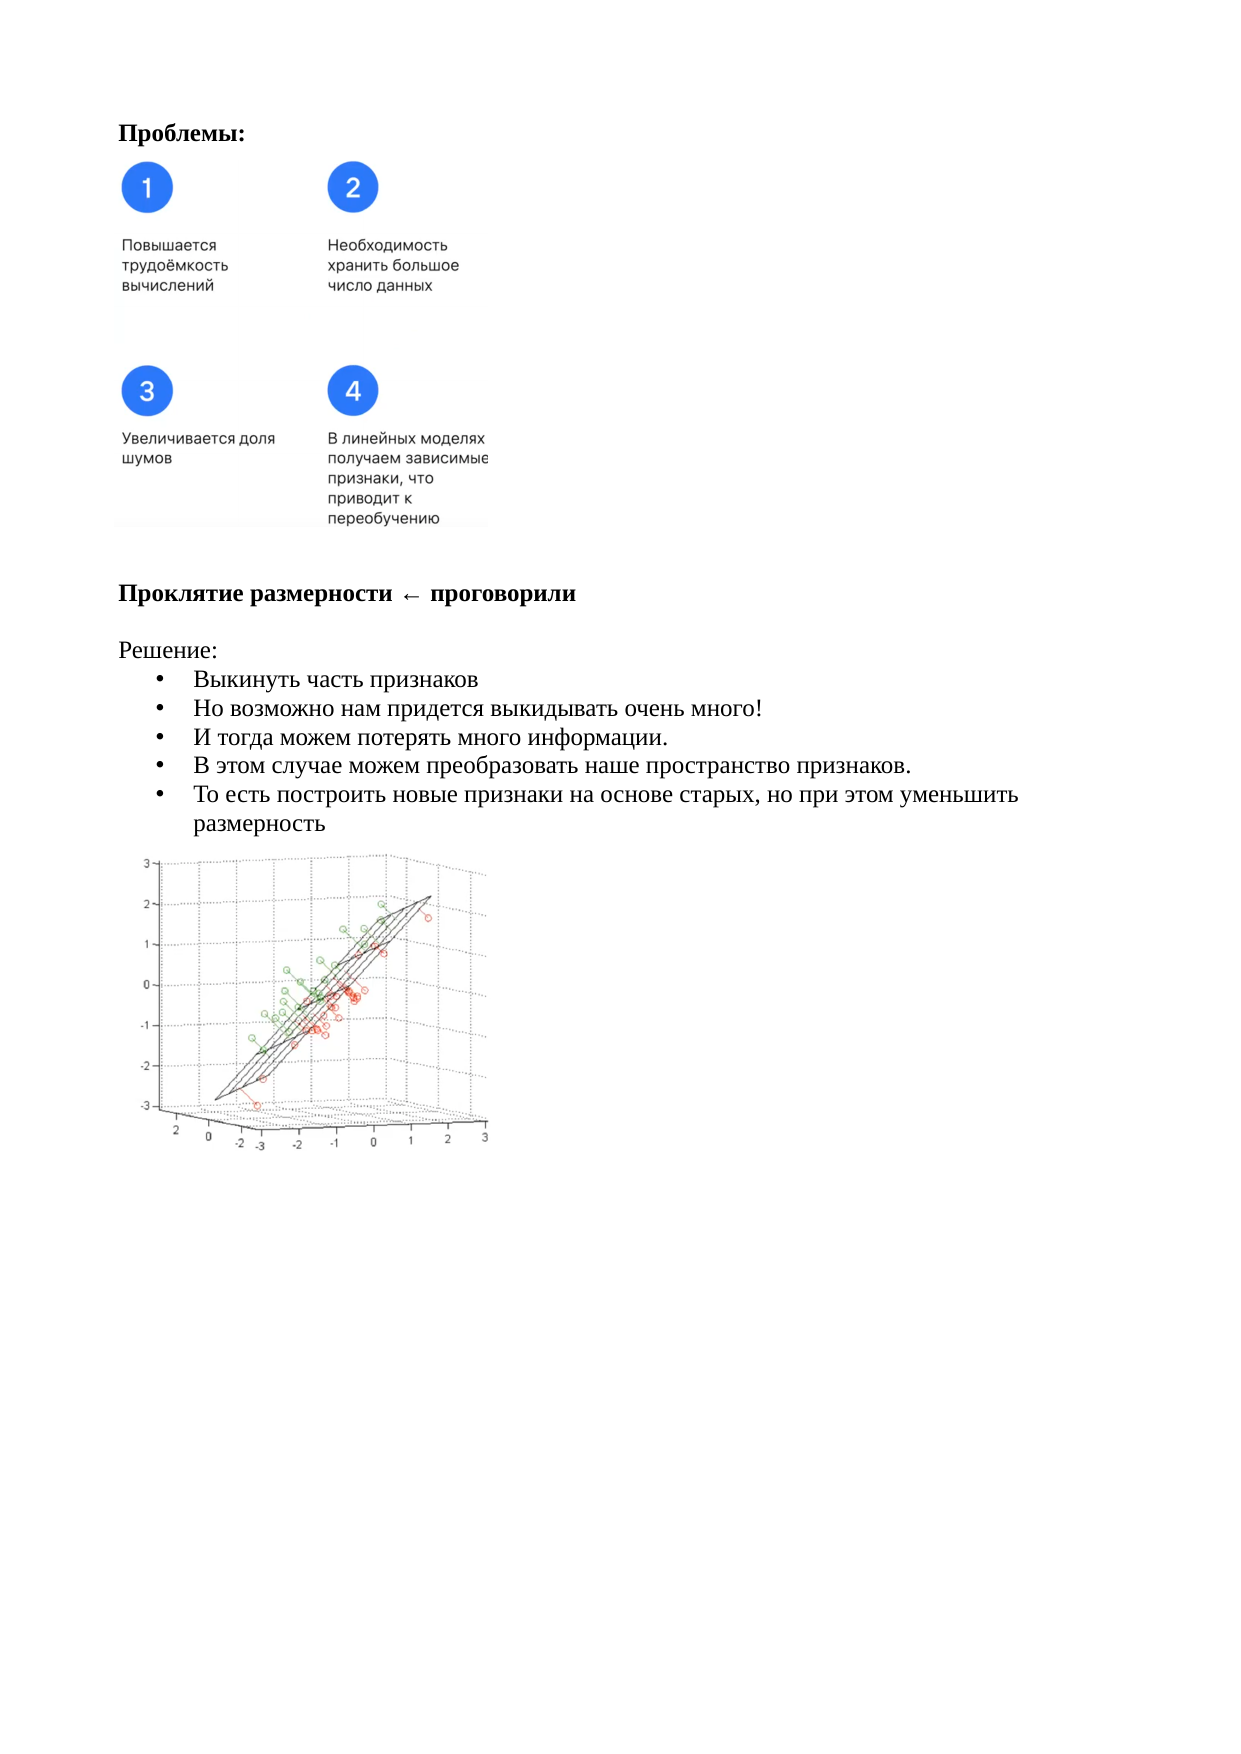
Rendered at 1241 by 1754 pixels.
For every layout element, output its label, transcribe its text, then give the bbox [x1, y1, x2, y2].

list И тогда можем потерять много информации. [156, 722, 1122, 751]
list В этом случае можем преобразовать наше пространство признаков. [156, 751, 1122, 779]
text Решение: [118, 636, 1122, 664]
picture [113, 160, 488, 527]
text Проклятие размерности ← проговорили [118, 578, 1122, 607]
list Выкинуть часть признаков [156, 664, 1122, 693]
text Проблемы: [118, 118, 1122, 147]
picture [127, 849, 513, 1152]
list Но возможно нам придется выкидывать очень много! [156, 693, 1122, 722]
list То есть построить новые признаки на основе старых, но при этом уменьшить размерность [156, 779, 1122, 837]
